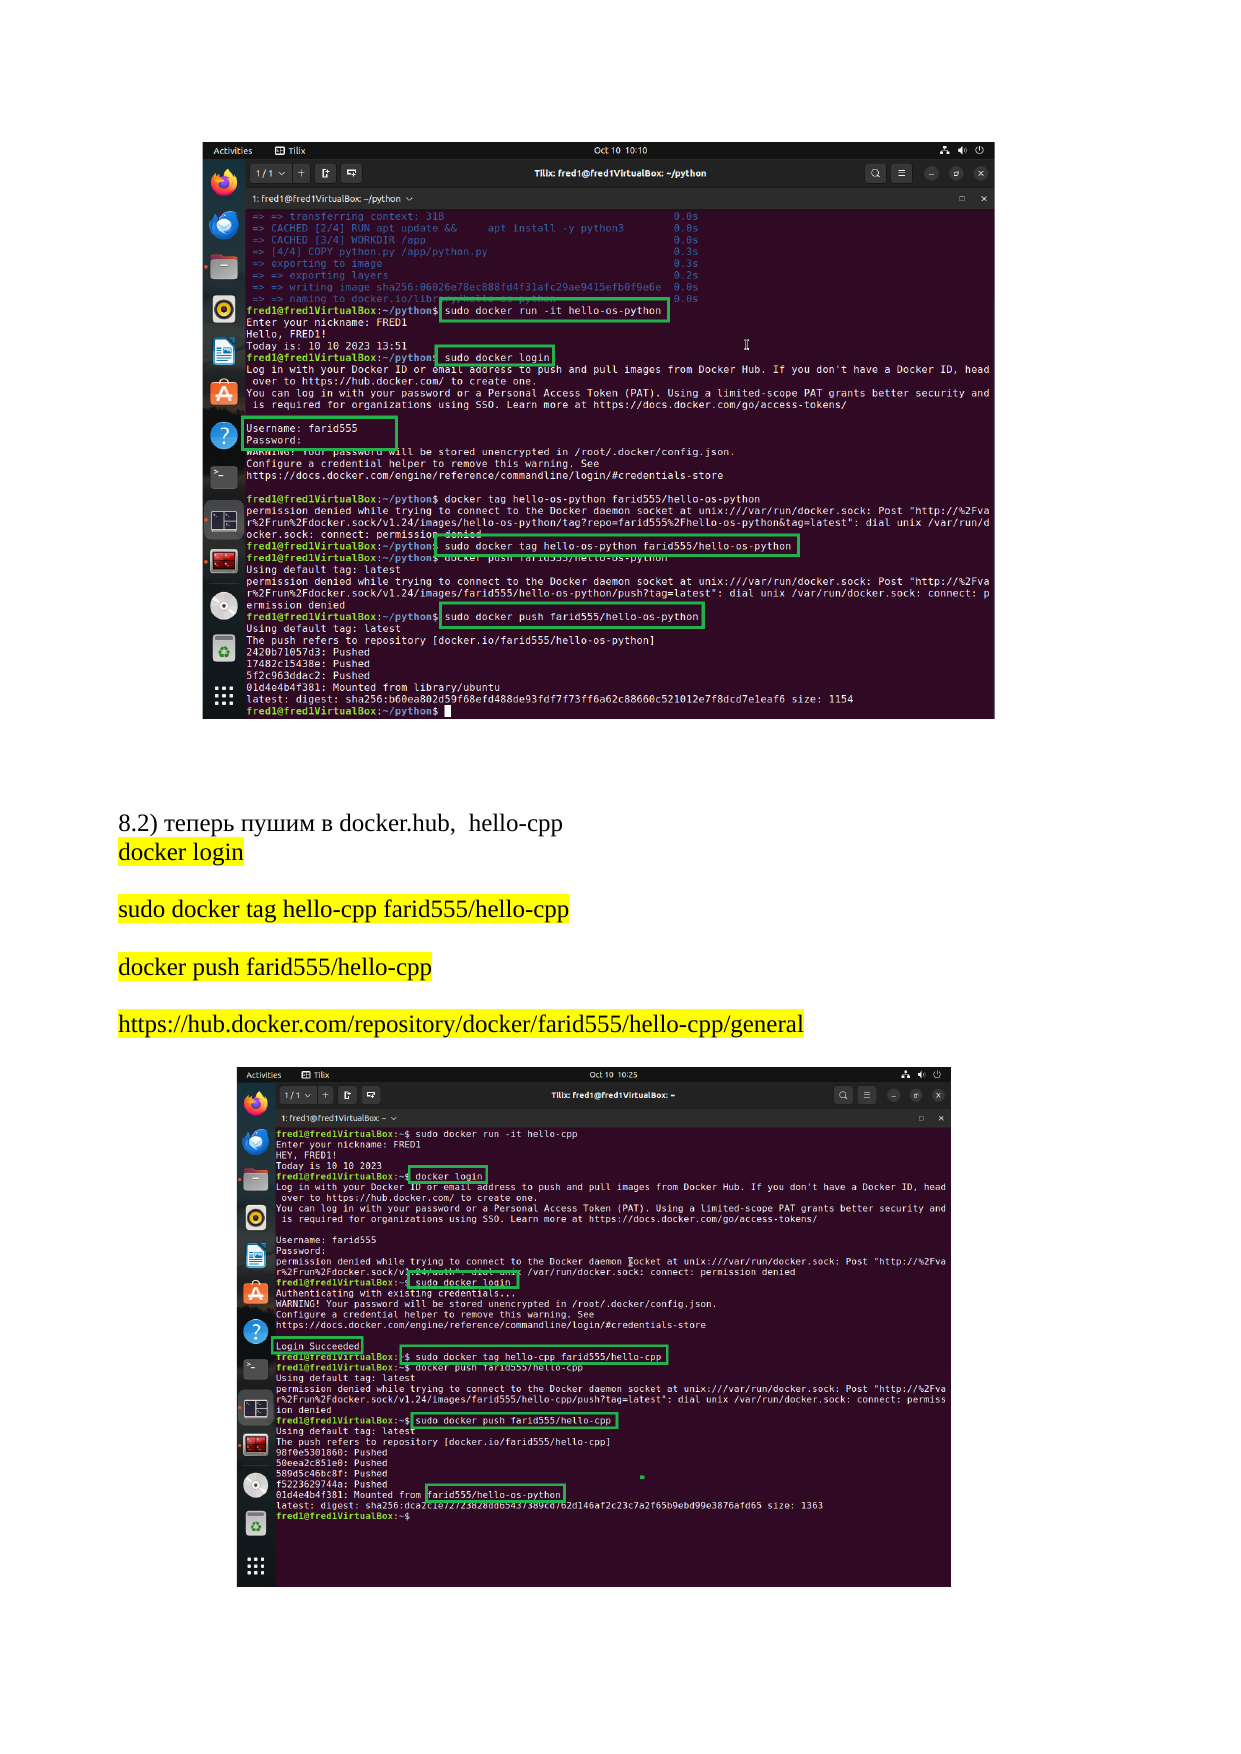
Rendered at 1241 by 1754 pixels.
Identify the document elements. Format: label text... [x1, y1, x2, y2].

text docker login [118, 837, 1122, 866]
text docker push farid555/hello-cpp [118, 952, 1122, 981]
picture [236, 1067, 951, 1587]
text https://hub.docker.com/repository/docker/farid555/hello-cpp/general [118, 1009, 1122, 1038]
picture [202, 142, 995, 719]
text sudo docker tag hello-cpp farid555/hello-cpp [118, 894, 1122, 923]
text 8.2) теперь пушим в docker.hub, hello-cpp [118, 808, 1122, 837]
